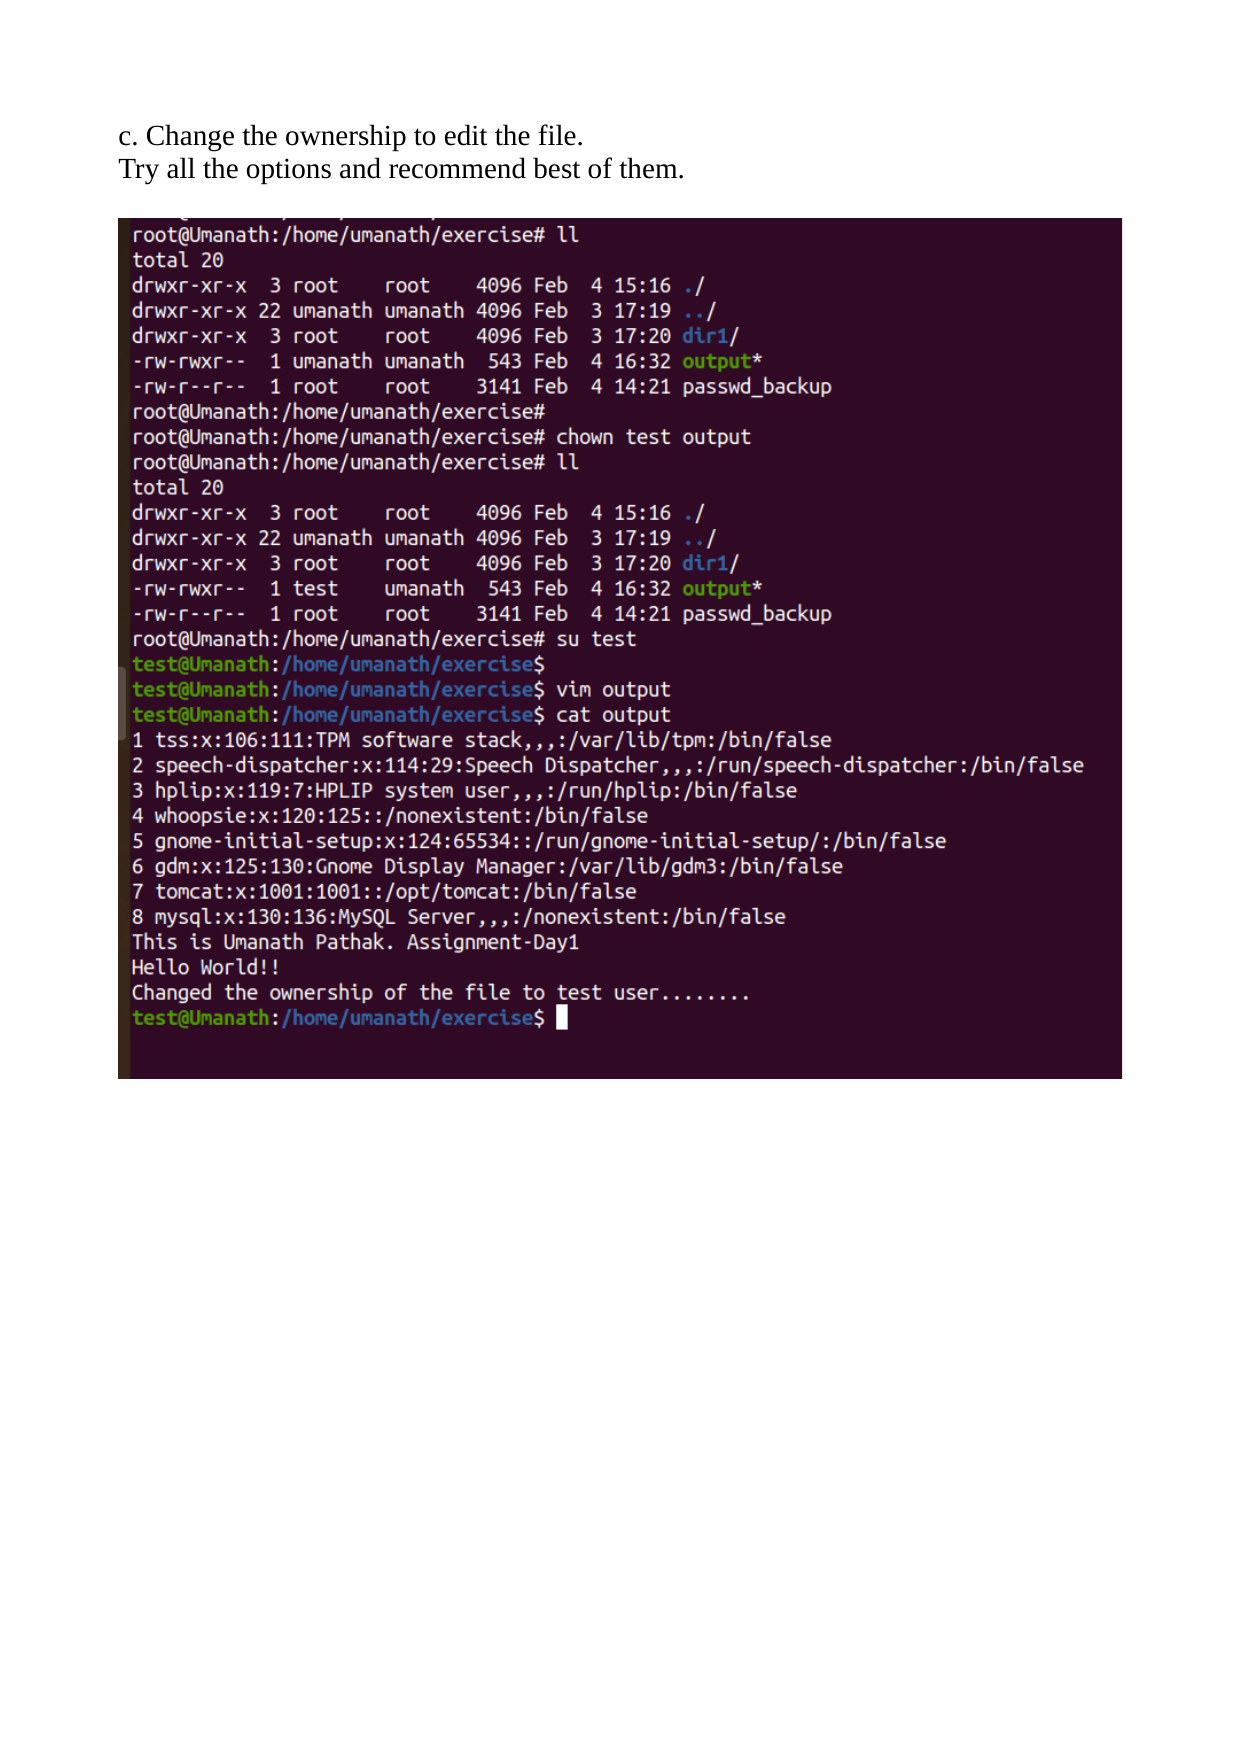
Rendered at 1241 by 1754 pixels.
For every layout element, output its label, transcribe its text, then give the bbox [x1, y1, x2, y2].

picture [118, 218, 1123, 1079]
text c. Change the ownership to edit the file. [118, 118, 1122, 152]
text Try all the options and recommend best of them. [118, 152, 1122, 185]
